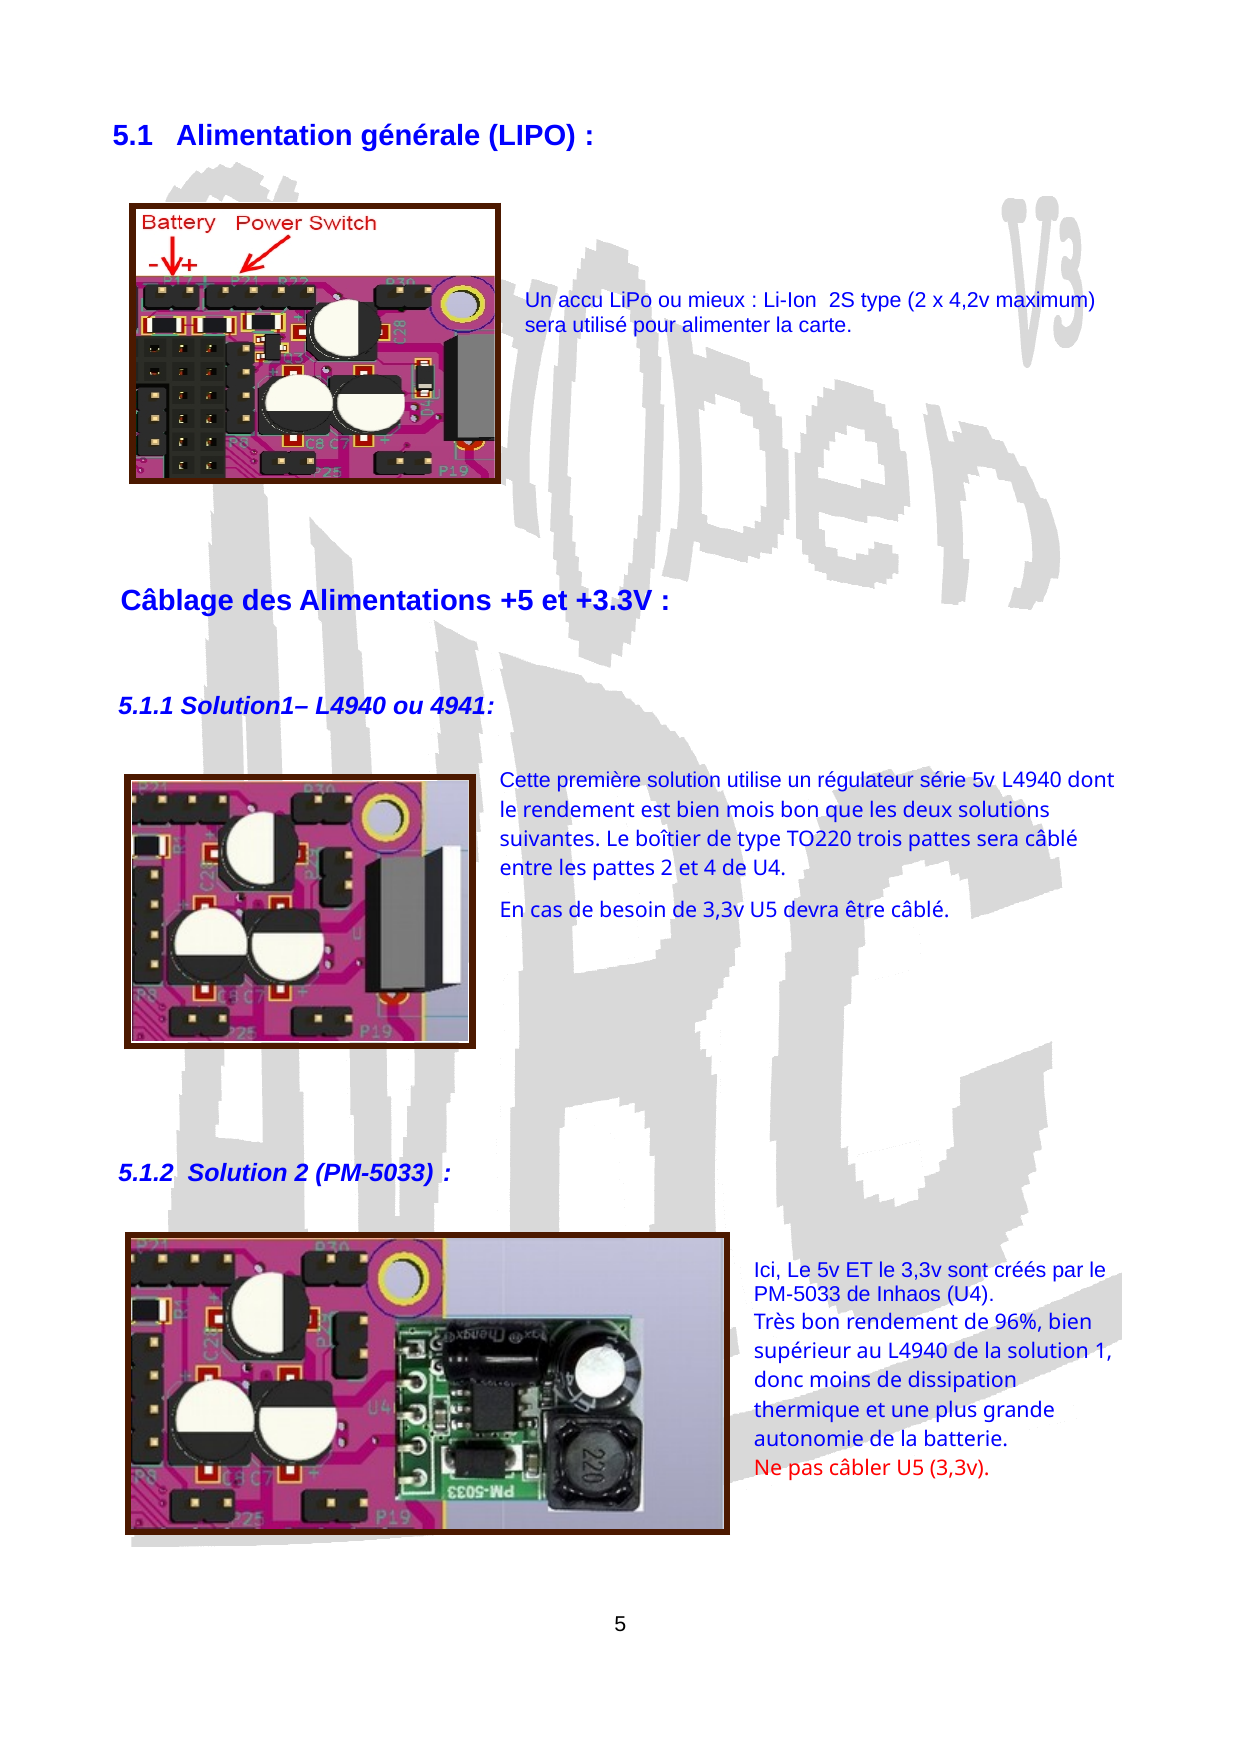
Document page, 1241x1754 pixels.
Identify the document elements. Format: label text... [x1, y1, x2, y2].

text Un accu LiPo ou mieux : Li-Ion 2S type (2 x 4,2v maximum) sera utilisé pour alimenter la carte. [501, 287, 1122, 337]
picture [136, 209, 495, 478]
picture [133, 782, 467, 1041]
subtitle 5.1.1 Solution1– L4940 ou 4941: [118, 691, 1122, 719]
text Très bon rendement de 96%, bien [730, 1306, 1122, 1336]
subtitle Câblage des Alimentations +5 et +3.3V : [112, 583, 1122, 617]
subtitle 5.1.2 Solution 2 (PM-5033) : [118, 1158, 1122, 1187]
subtitle 5.1 Alimentation générale (LIPO) : [112, 118, 1122, 152]
text En cas de besoin de 3,3v U5 devra être câblé. [476, 894, 1122, 924]
text Ici, Le 5v ET le 3,3v sont créés par le PM-5033 de Inhaos (U4). [730, 1257, 1122, 1306]
text supérieur au L4940 de la solution 1, donc moins de dissipation thermique et une plus grande autonomie de la batterie. [730, 1336, 1122, 1453]
text Cette première solution utilise un régulateur série 5v L4940 dont le rendement est bien mois bon que les deux solutions suivantes. Le boîtier de type TO220 trois pattes sera câblé entre les pattes 2 et 4 de U4. [118, 765, 1122, 882]
text Ne pas câbler U5 (3,3v). [730, 1453, 1122, 1482]
picture [131, 1238, 724, 1528]
